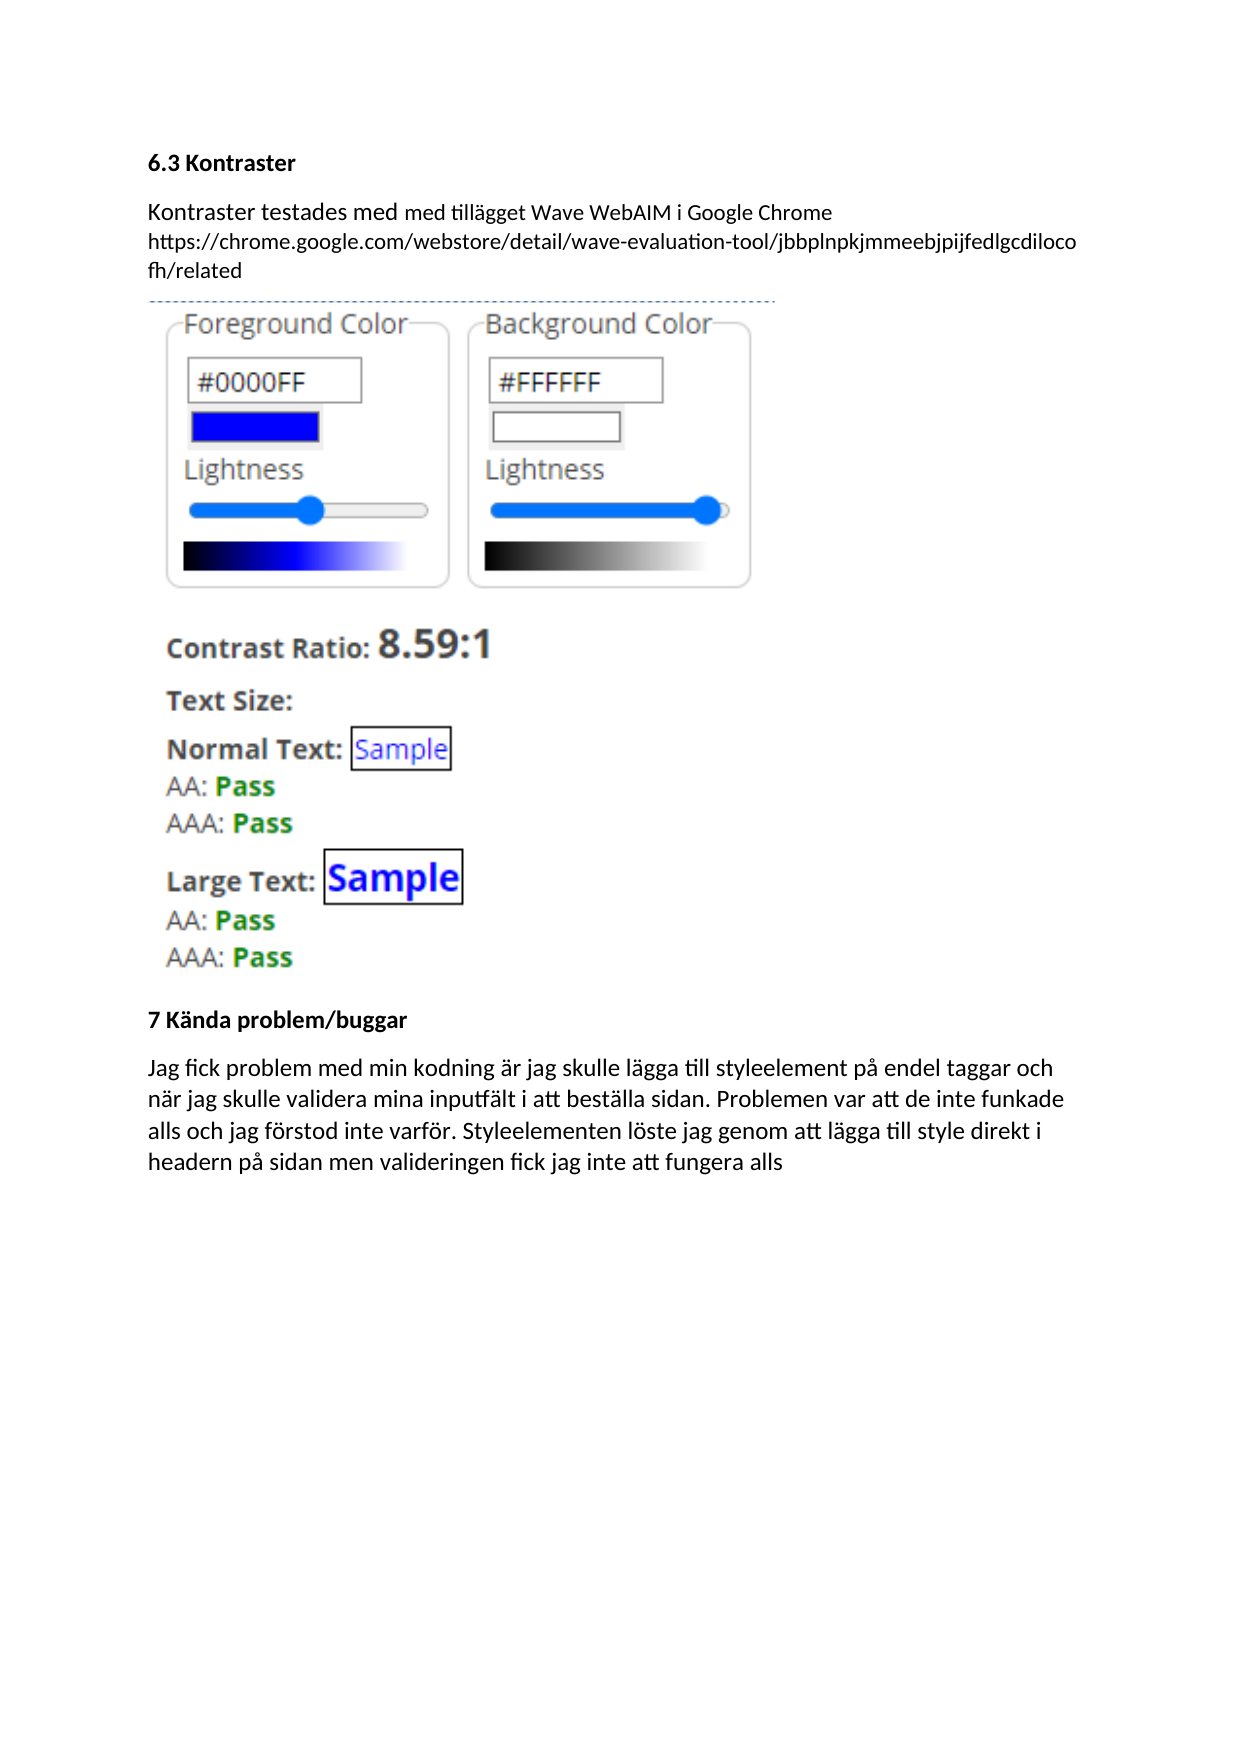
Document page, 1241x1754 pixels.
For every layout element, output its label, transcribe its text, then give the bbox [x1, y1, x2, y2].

text 7 Kända problem/buggar [148, 1004, 1093, 1034]
text Kontraster testades med med tillägget Wave WebAIM i Google Chrome https://chrome.google.com/webstore/detail/wave-evaluation-tool/jbbplnpkjmmeebjpijfedlgcdilocofh/related [148, 196, 1093, 284]
text Jag fick problem med min kodning är jag skulle lägga till styleelement på endel taggar och när jag skulle validera mina inputfält i att beställa sidan. Problemen var att de inte funkade alls och jag förstod inte varför. Styleelementen löste jag genom att lägga till style direkt i headern på sidan men valideringen fick jag inte att fungera alls [148, 1052, 1093, 1177]
text 6.3 Kontraster [148, 148, 1093, 178]
